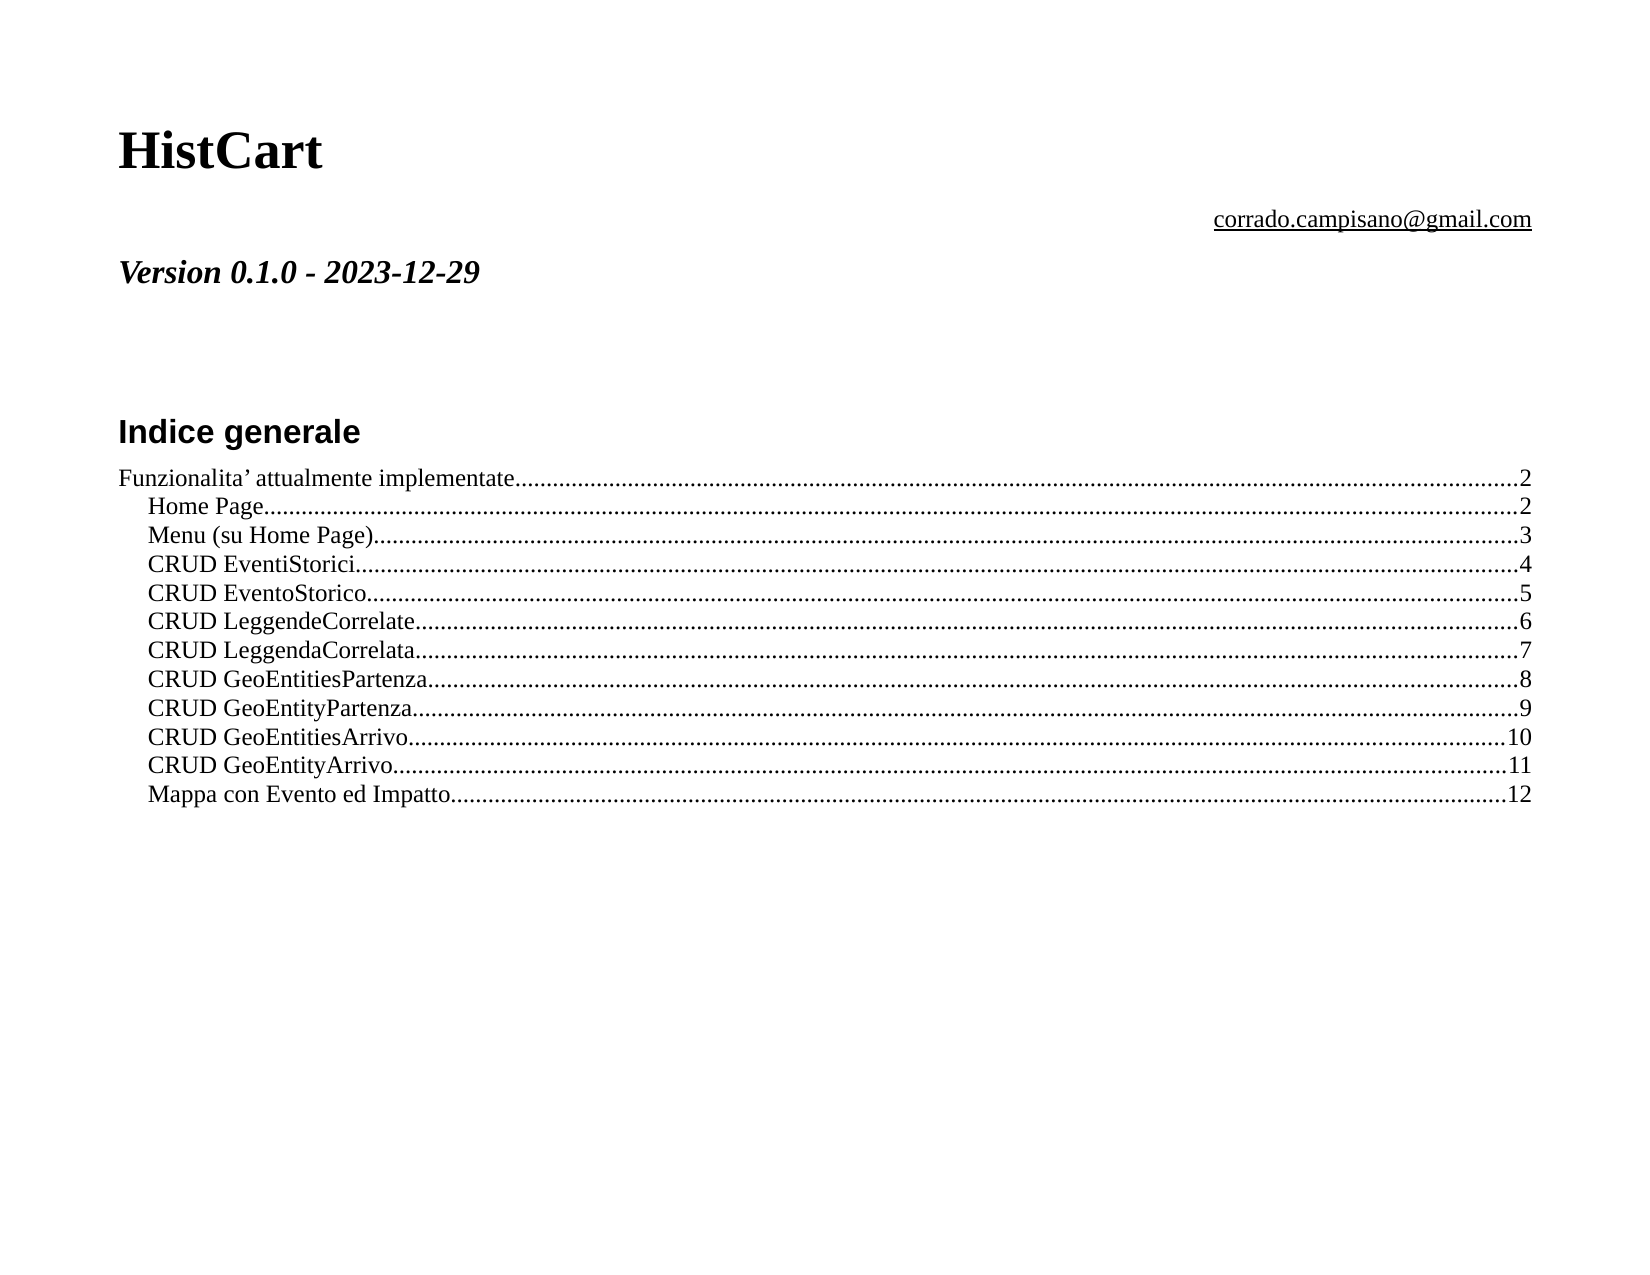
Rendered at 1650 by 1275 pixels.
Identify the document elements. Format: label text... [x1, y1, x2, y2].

text CRUD EventiStorici 4 [148, 549, 1532, 578]
text CRUD GeoEntitiesPartenza 8 [148, 664, 1532, 693]
text corrado.campisano@gmail.com [118, 204, 1532, 233]
text Funzionalita’ attualmente implementate 2 [118, 463, 1532, 492]
text CRUD EventoStorico 5 [148, 578, 1532, 607]
text Mappa con Evento ed Impatto 12 [148, 779, 1532, 808]
text Home Page 2 [148, 492, 1532, 520]
text Menu (su Home Page) 3 [148, 520, 1532, 549]
text Version 0.1.0 - 2023-12-29 [118, 252, 1532, 290]
text CRUD GeoEntityPartenza 9 [148, 693, 1532, 722]
text CRUD GeoEntityArrivo 11 [148, 750, 1532, 779]
text CRUD LeggendaCorrelata 7 [148, 635, 1532, 664]
text CRUD LeggendeCorrelate 6 [148, 607, 1532, 635]
text CRUD GeoEntitiesArrivo 10 [148, 722, 1532, 750]
subtitle Indice generale [118, 412, 1532, 450]
text HistCart [118, 118, 1532, 180]
